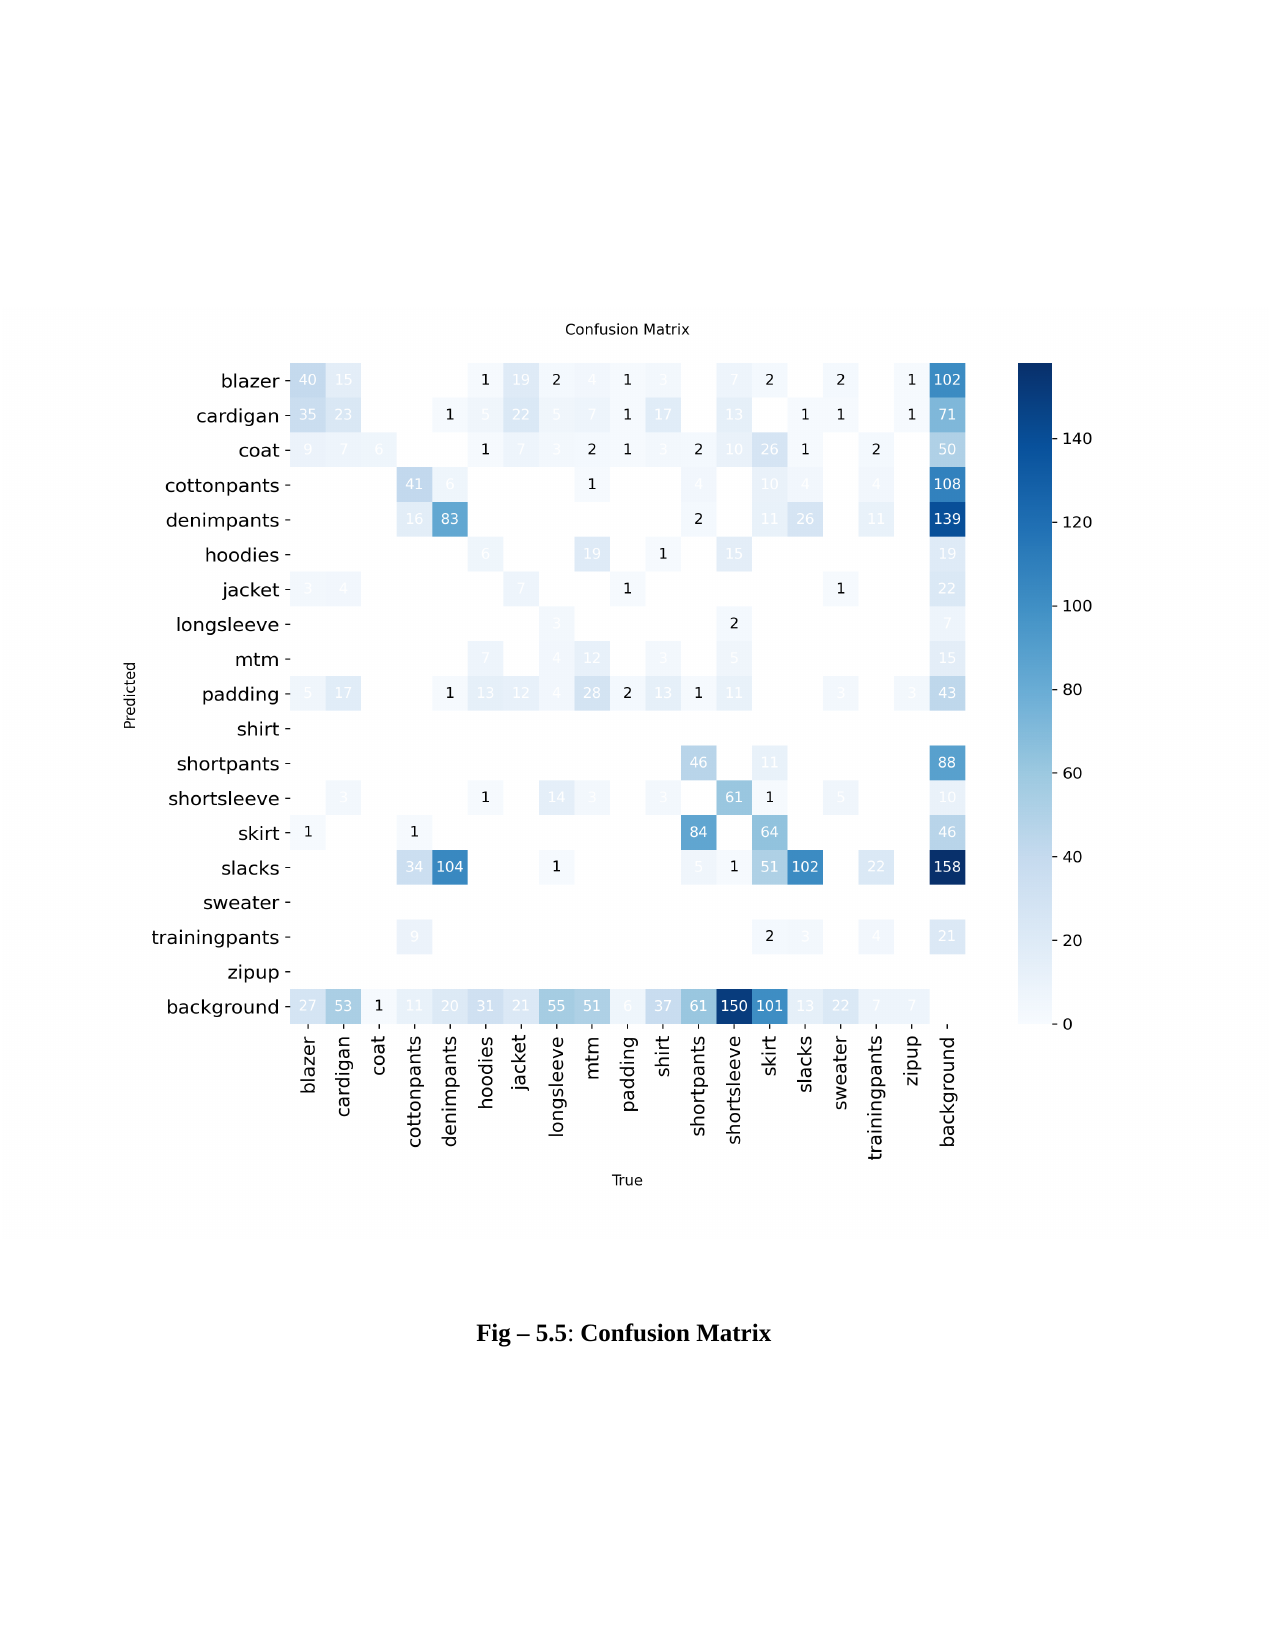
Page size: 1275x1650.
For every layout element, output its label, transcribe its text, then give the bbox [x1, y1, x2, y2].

text Fig – 5.5: Confusion Matrix [476, 1318, 789, 1347]
picture [1, 307, 1270, 1239]
